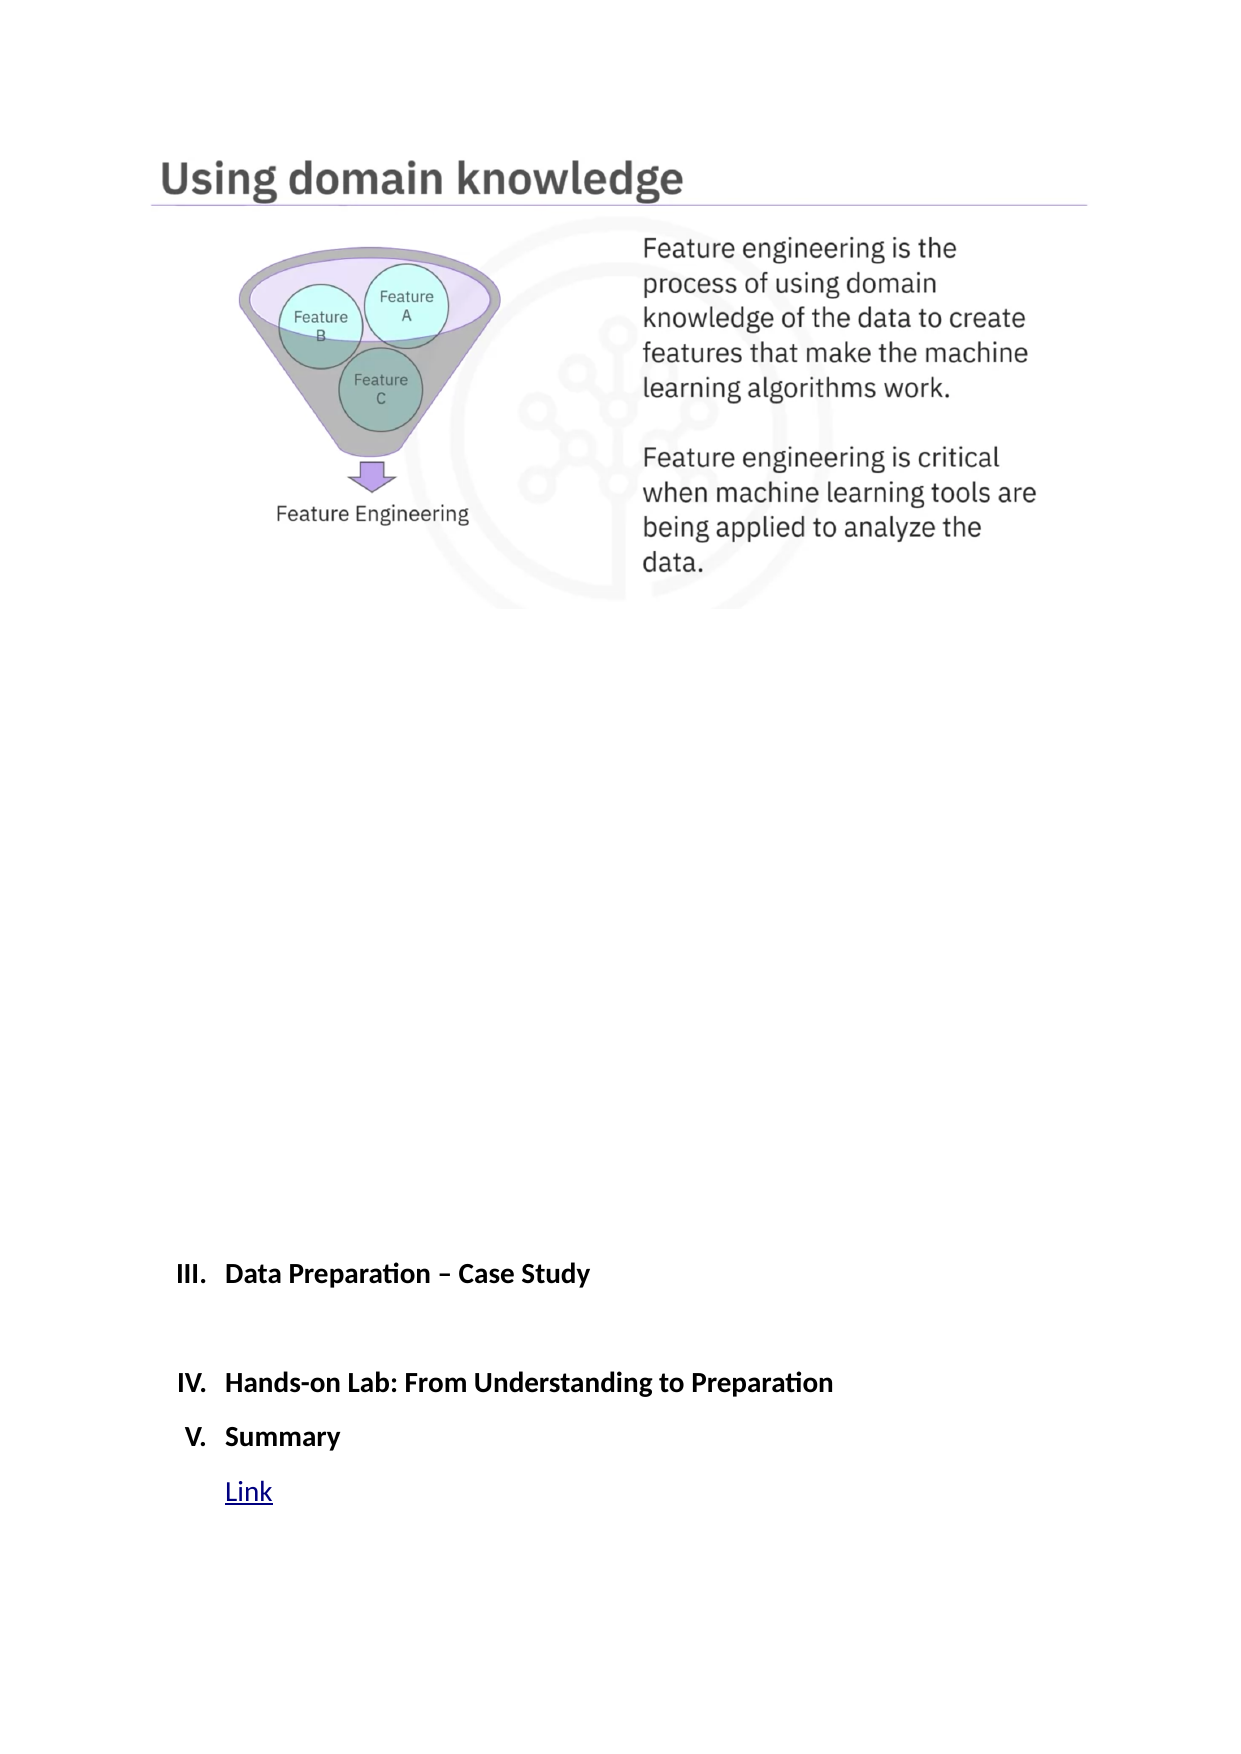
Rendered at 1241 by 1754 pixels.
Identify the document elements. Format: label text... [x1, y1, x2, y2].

list Data Preparation – Case Study [207, 1255, 1090, 1291]
picture [150, 150, 1091, 609]
list Summary [207, 1418, 1090, 1454]
text Link [225, 1473, 1090, 1508]
list Hands-on Lab: From Understanding to Preparation [207, 1364, 1090, 1399]
